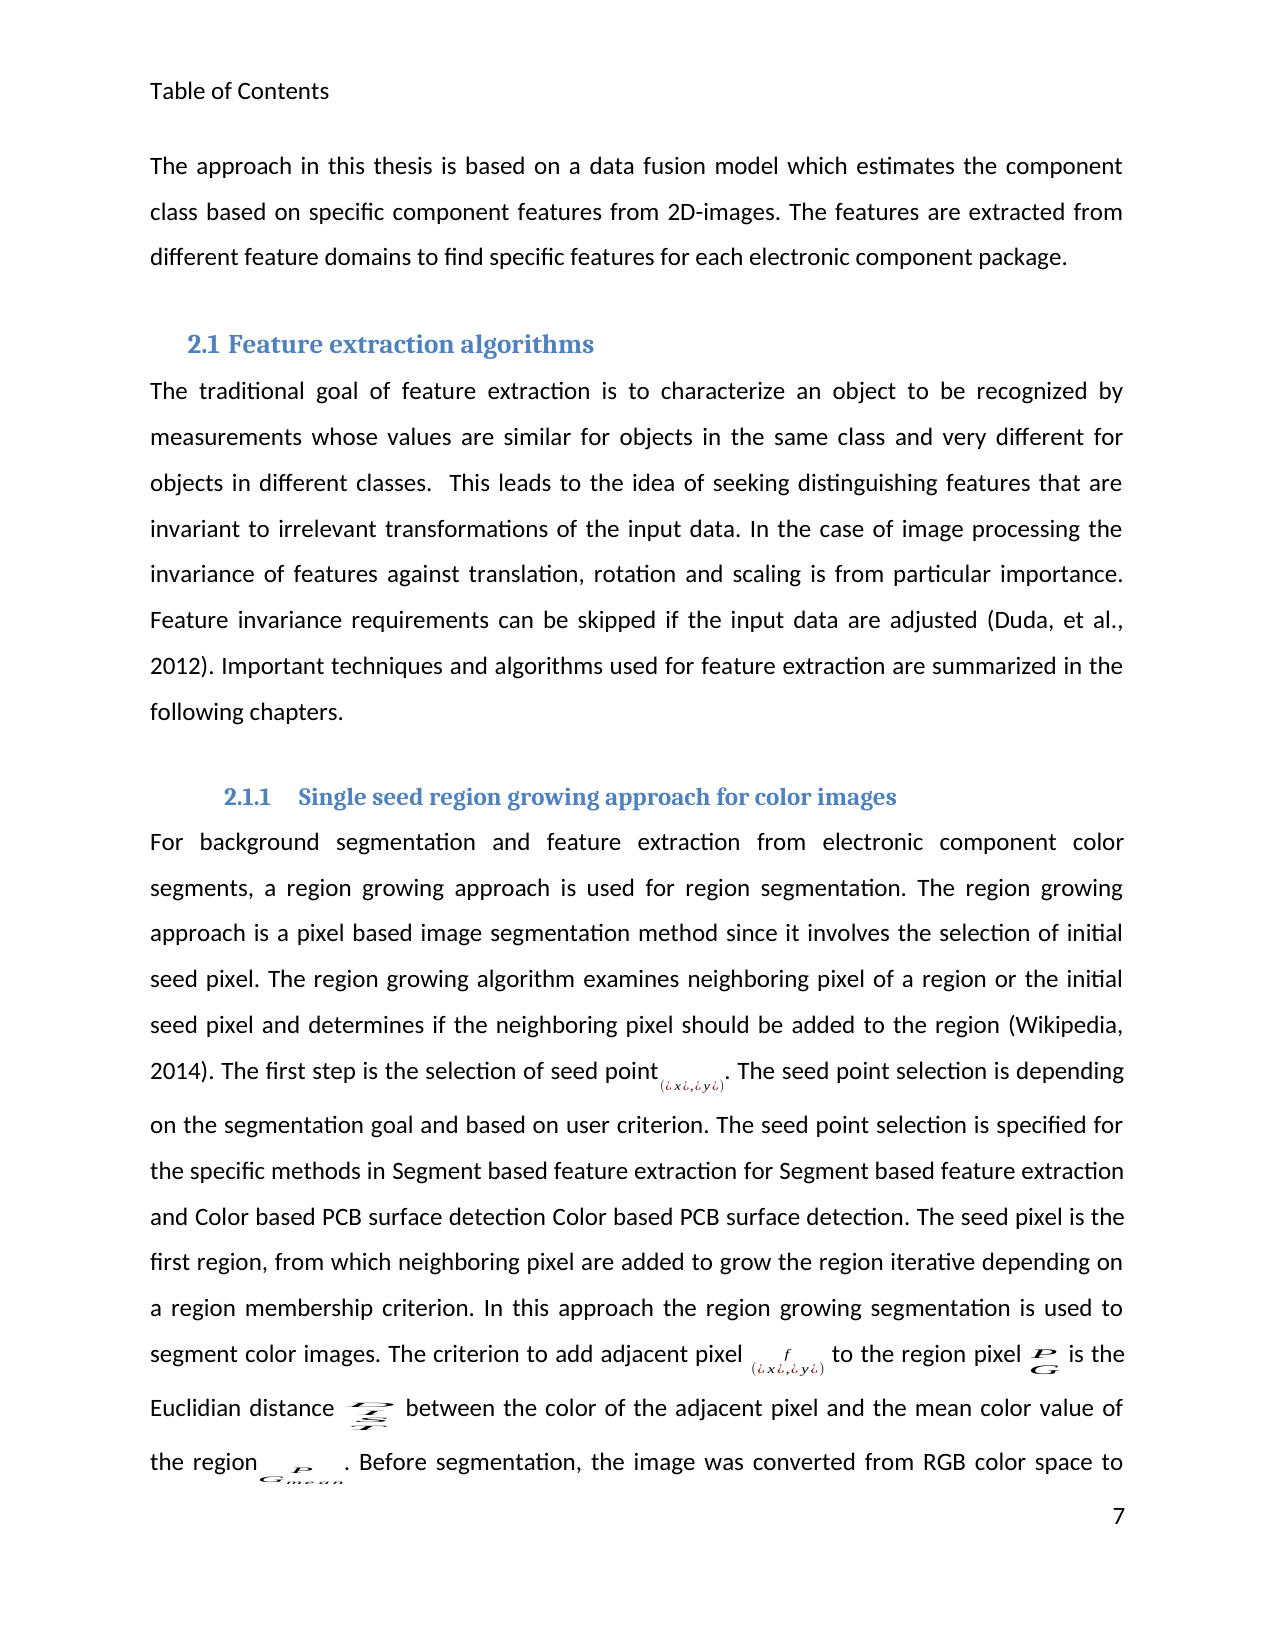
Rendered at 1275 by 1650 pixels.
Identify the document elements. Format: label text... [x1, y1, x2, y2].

text For background segmentation and feature extraction from electronic component color segments, a region growing approach is used for region segmentation. The region growing approach is a pixel based image segmentation method since it involves the selection of initial seed pixel. The region growing algorithm examines neighboring pixel of a region or the initial seed pixel and determines if the neighboring pixel should be added to the region (Wikipedia, 2014). The first step is the selection of seed point. The seed point selection is depending on the segmentation goal and based on user criterion. The seed point selection is specified for the specific methods in 3.3.4 for Segment based feature extraction and 3.2.2 Color based PCB surface detection. The seed pixel is the first region, from which neighboring pixel are added to grow the region iterative depending on a region membership criterion. In this approach the region growing segmentation is used to segment color images. The criterion to add adjacent pixel to the region pixel is the Euclidian distance between the color of the adjacent pixel and the mean color value of the region. Before segmentation, the image was converted from RGB color space to HSV color space and the gray scaled values in the three channels where linear scaled between 0 and 1. [150, 826, 1125, 1486]
text The approach in this thesis is based on a data fusion model which estimates the component class based on specific component features from 2D-images. The features are extracted from different feature domains to find specific features for each electronic component package. [150, 150, 1125, 272]
subtitle Single seed region growing approach for color images [224, 783, 1125, 812]
text The traditional goal of feature extraction is to characterize an object to be recognized by measurements whose values are similar for objects in the same class and very different for objects in different classes. This leads to the idea of seeking distinguishing features that are invariant to irrelevant transformations of the input data. In the case of image processing the invariance of features against translation, rotation and scaling is from particular importance. Feature invariance requirements can be skipped if the input data are adjusted (Duda, et al., 2012). Important techniques and algorithms used for feature extraction are summarized in the following chapters. [150, 376, 1125, 726]
subtitle Feature extraction algorithms [187, 329, 1125, 360]
